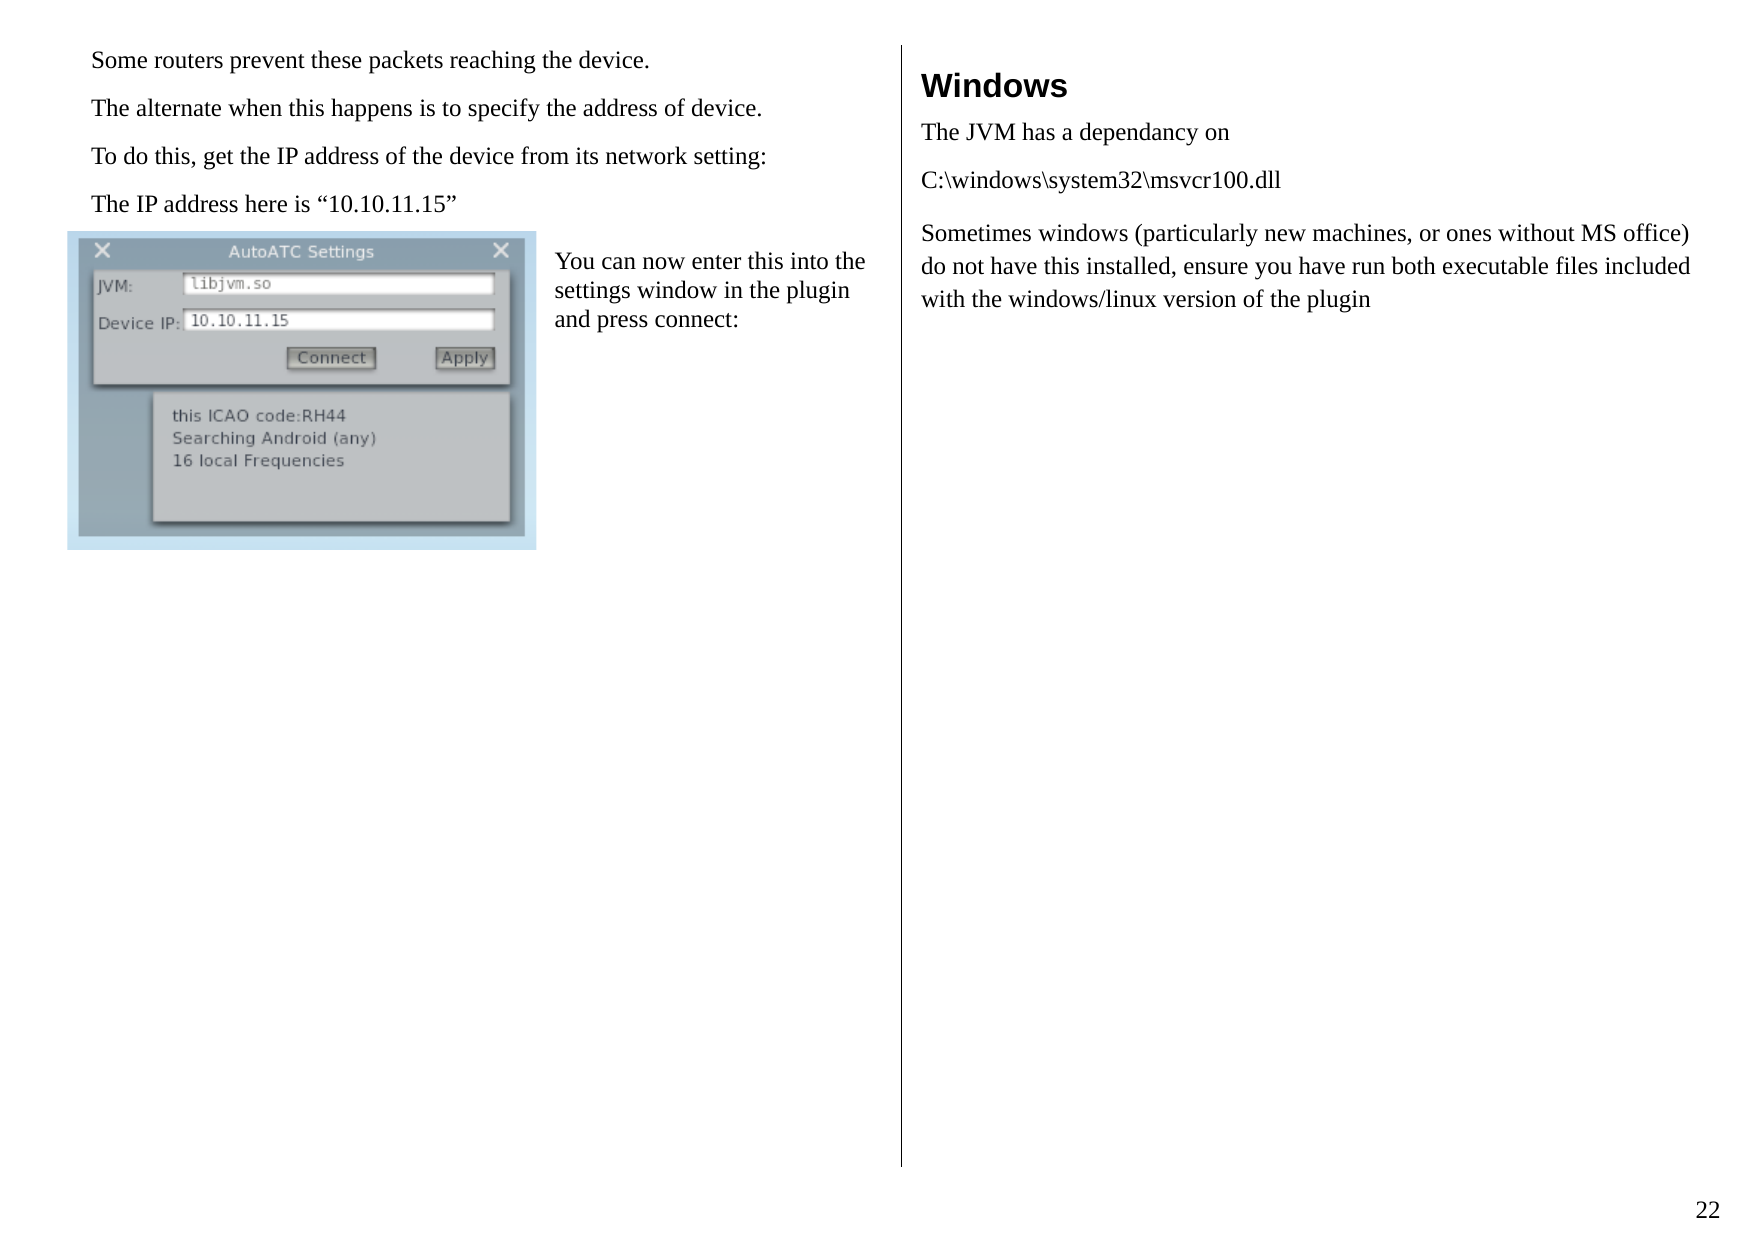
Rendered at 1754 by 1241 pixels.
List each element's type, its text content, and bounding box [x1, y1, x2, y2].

text ﻿C:\windows\system32\msvcr100.﻿dll [921, 165, 1720, 198]
subtitle Windows [921, 66, 1738, 105]
text To do this, get the IP address of the device from its network setting: [91, 141, 881, 170]
picture [67, 231, 537, 550]
text The JVM has a dependancy on [921, 117, 1720, 146]
text Sometimes windows (particularly new machines, or ones without MS office) do not have this installed, ensure you have run both executable files included with the windows/linux version of the plugin [921, 218, 1720, 313]
text The IP address here is “10.10.11.15” [91, 189, 881, 218]
text The alternate when this happens is to specify the address of device. [91, 93, 881, 122]
text Some routers prevent these packets reaching the device. [91, 45, 881, 74]
text You can now enter this into the settings window in the plugin and press connect: [537, 246, 881, 333]
